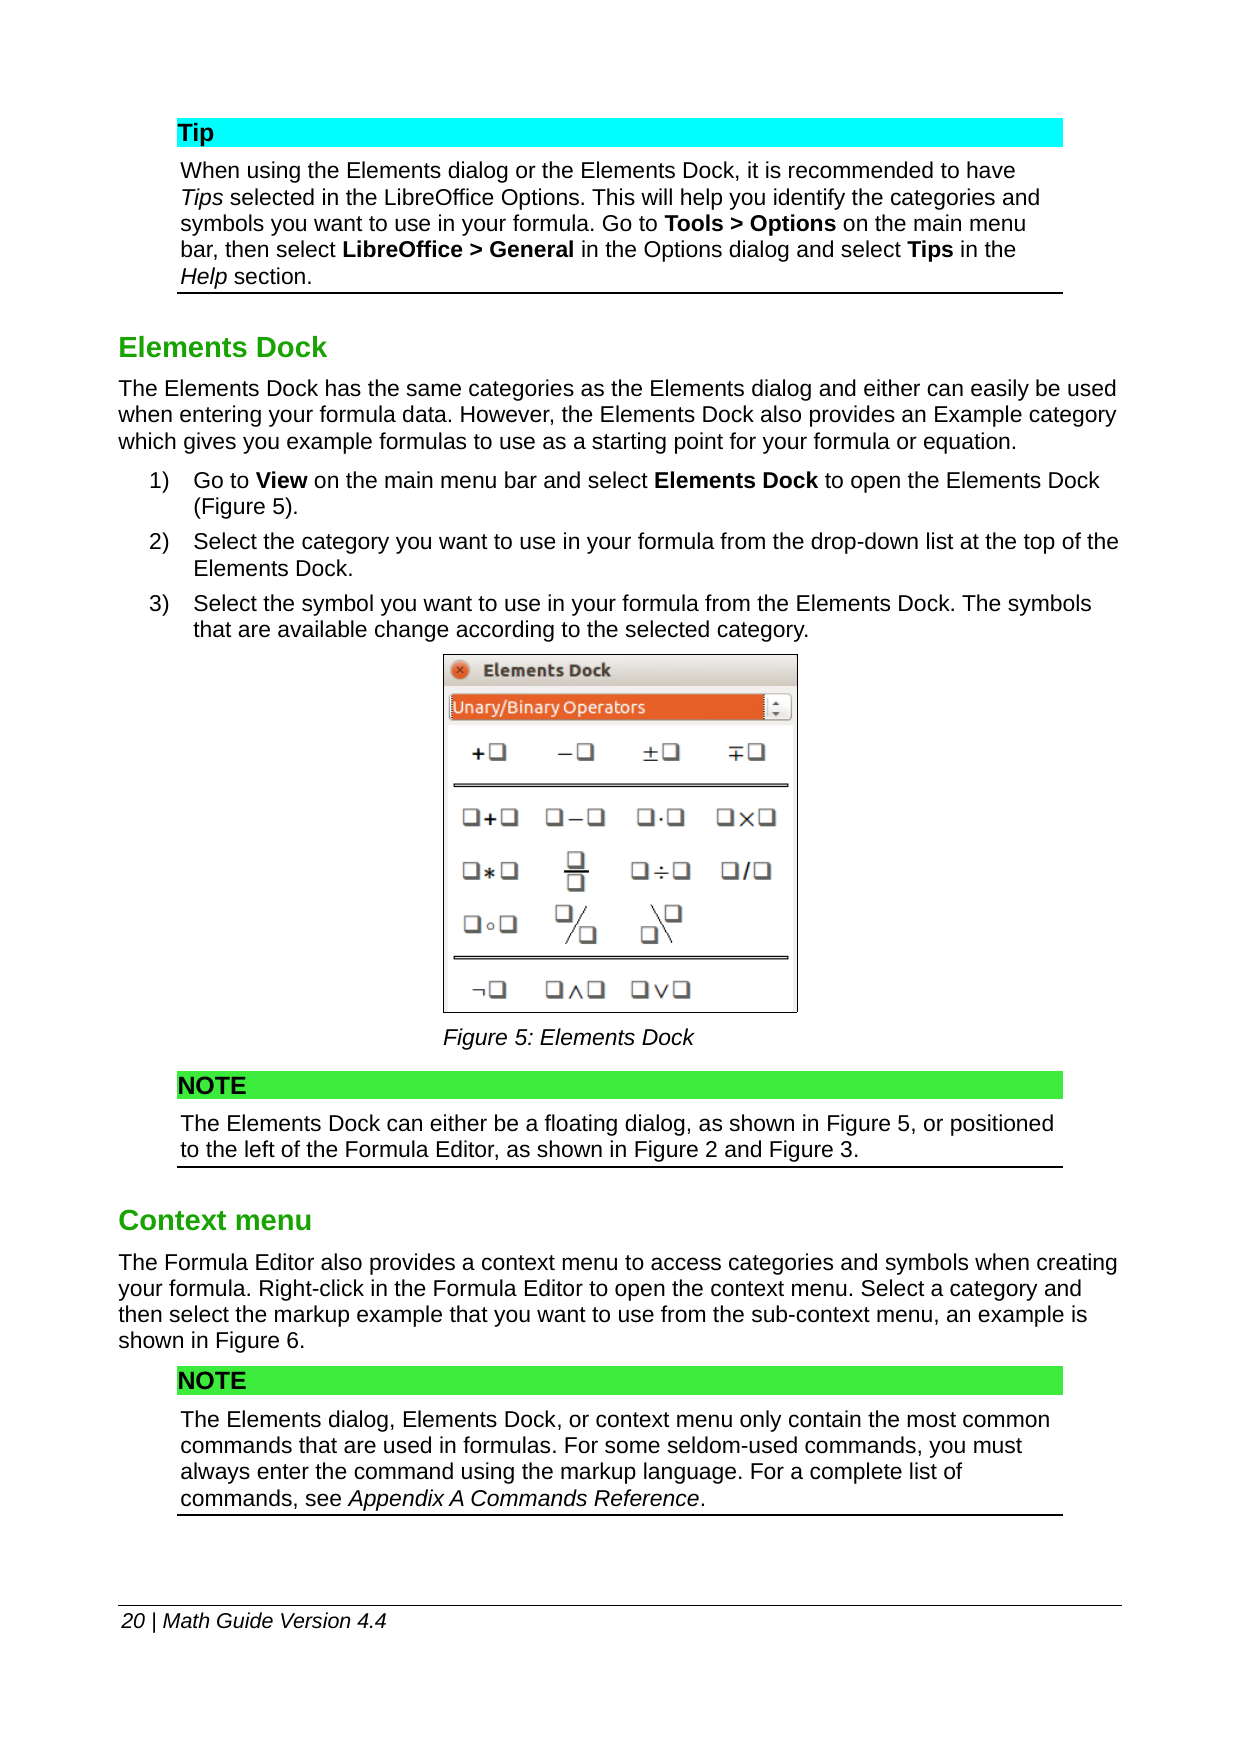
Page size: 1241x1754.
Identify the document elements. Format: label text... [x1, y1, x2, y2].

subtitle Elements Dock [118, 330, 1122, 363]
text The Elements Dock has the same categories as the Elements dialog and either can easily be used when entering your formula data. However, the Elements Dock also provides an Example category which gives you example formulas to use as a starting point for your formula or equation. [118, 375, 1122, 454]
picture [444, 655, 797, 1012]
list Select the symbol you want to use in your formula from the Elements Dock. The symbols that are available change according to the selected category. [169, 590, 1122, 642]
subtitle Context menu [118, 1203, 1122, 1237]
list Select the category you want to use in your formula from the drop-down list at the top of the Elements Dock. [169, 528, 1122, 581]
text The Elements dialog, Elements Dock, or context menu only contain the most common commands that are used in formulas. For some seldom-used commands, you must always enter the command using the markup language. For a complete list of commands, see Appendix A Commands Reference. [177, 1403, 1063, 1514]
list Go to View on the main menu bar and select Elements Dock to open the Elements Dock (Figure 5). [169, 467, 1122, 519]
text The Formula Editor also provides a context menu to access categories and symbols when creating your formula. Right-click in the Formula Editor to open the context menu. Select a category and then select the markup example that you want to use from the sub-context menu, an example is shown in Figure 6. [118, 1248, 1122, 1354]
text When using the Elements dialog or the Elements Dock, it is recommended to have Tips selected in the LibreOffice Options. This will help you identify the categories and symbols you want to use in your formula. Go to Tools > Options on the main menu bar, then select LibreOffice > General in the Options dialog and select Tips in the Help section. [177, 154, 1063, 292]
subtitle Tip [177, 118, 1063, 147]
text Figure 5: Elements Dock [443, 1024, 797, 1050]
subtitle NOTE [177, 1366, 1063, 1395]
subtitle NOTE [177, 1071, 1063, 1099]
text The Elements Dock can either be a floating dialog, as shown in Figure 5, or positioned to the left of the Formula Editor, as shown in Figure 2 and Figure 3. [177, 1107, 1063, 1166]
